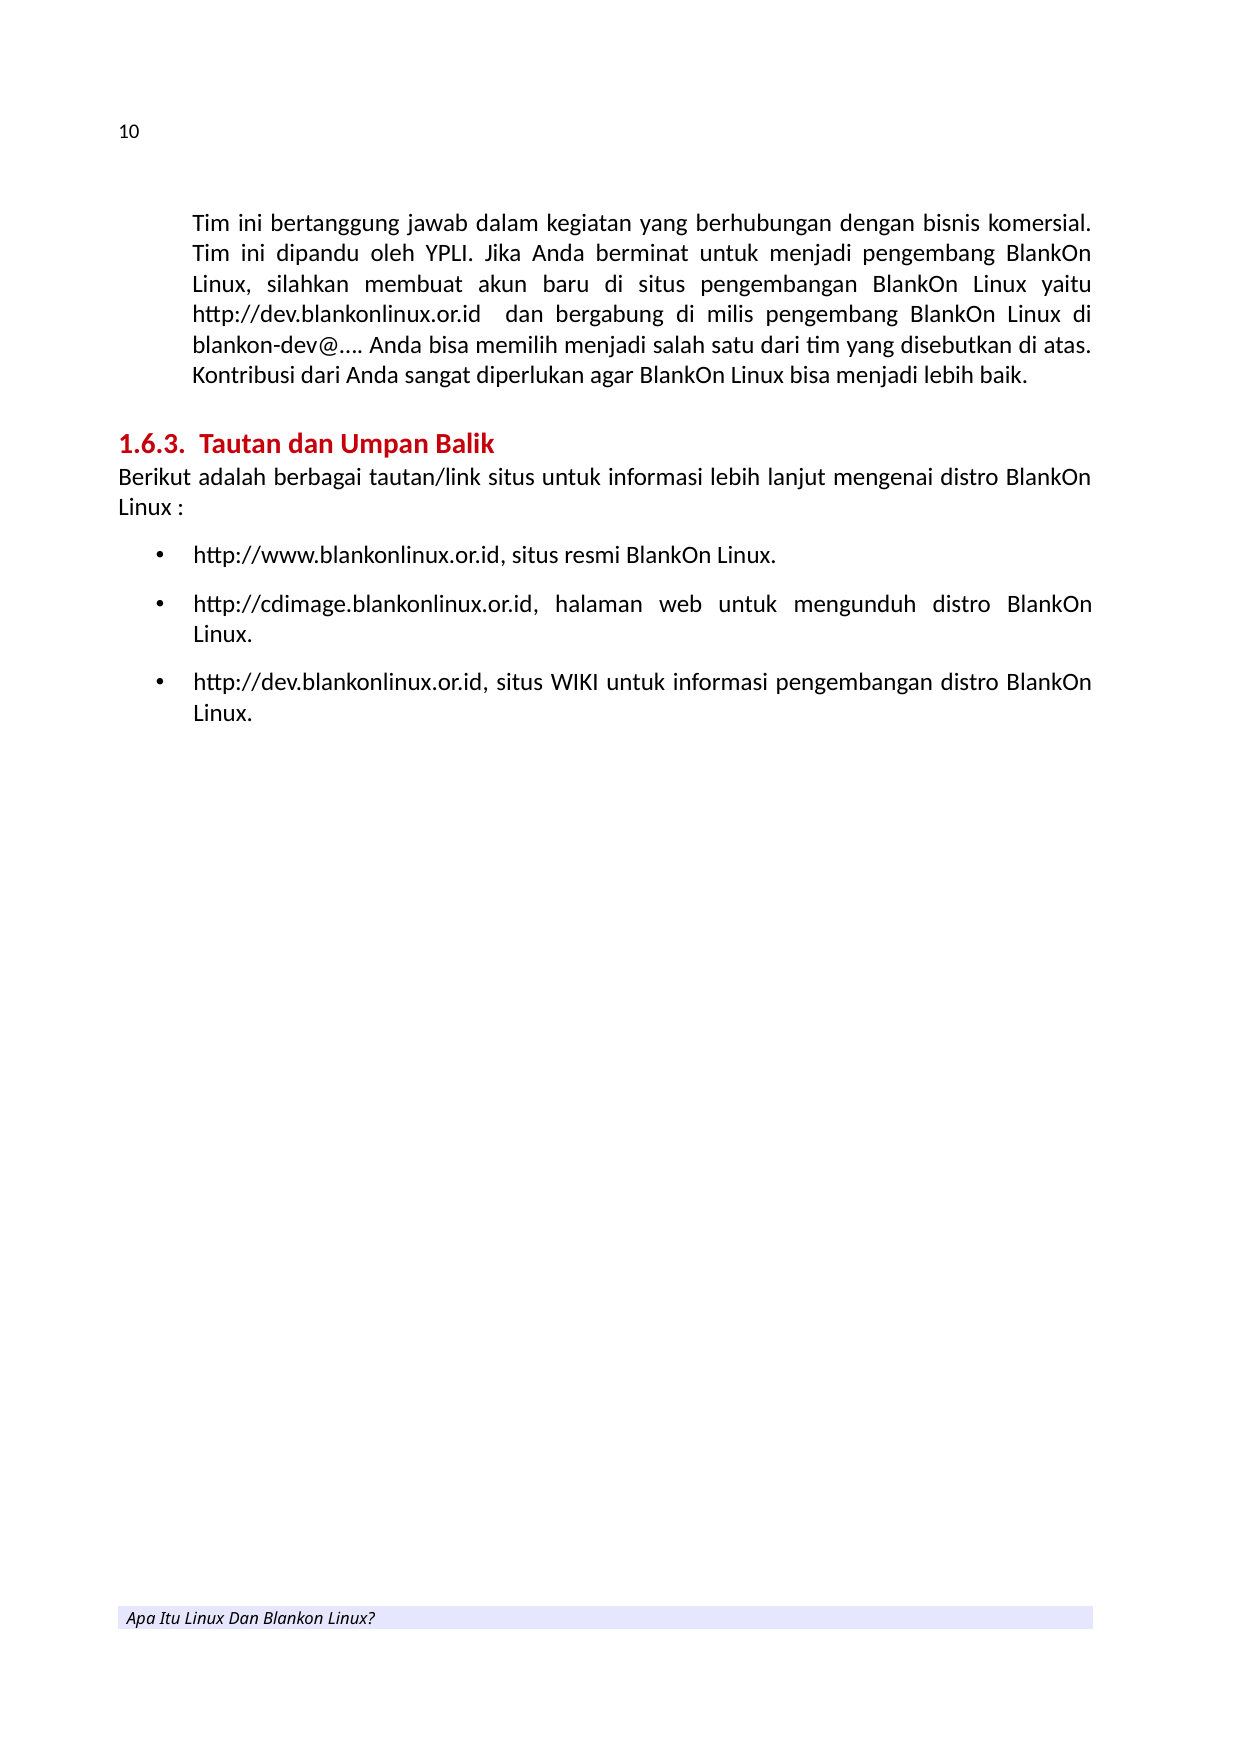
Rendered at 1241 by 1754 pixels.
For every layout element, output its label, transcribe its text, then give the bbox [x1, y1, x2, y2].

list http://dev.blankonlinux.or.id, situs WIKI untuk informasi pengembangan distro BlankOn Linux. [156, 667, 1093, 728]
text Tim ini bertanggung jawab dalam kegiatan yang berhubungan dengan bisnis komersial. Tim ini dipandu oleh YPLI. Jika Anda berminat untuk menjadi pengembang BlankOn Linux, silahkan membuat akun baru di situs pengembangan BlankOn Linux yaitu http://dev.blankonlinux.or.id dan bergabung di milis pengembang BlankOn Linux di blankon-dev@…. Anda bisa memilih menjadi salah satu dari tim yang disebutkan di atas. Kontribusi dari Anda sangat diperlukan agar BlankOn Linux bisa menjadi lebih baik. [192, 207, 1093, 390]
subtitle Tautan dan Umpan Balik [118, 425, 1093, 461]
list http://www.blankonlinux.or.id, situs resmi BlankOn Linux. [156, 539, 1093, 570]
list http://cdimage.blankonlinux.or.id, halaman web untuk mengunduh distro BlankOn Linux. [156, 588, 1093, 649]
text Berikut adalah berbagai tautan/link situs untuk informasi lebih lanjut mengenai distro BlankOn Linux : [118, 461, 1093, 522]
